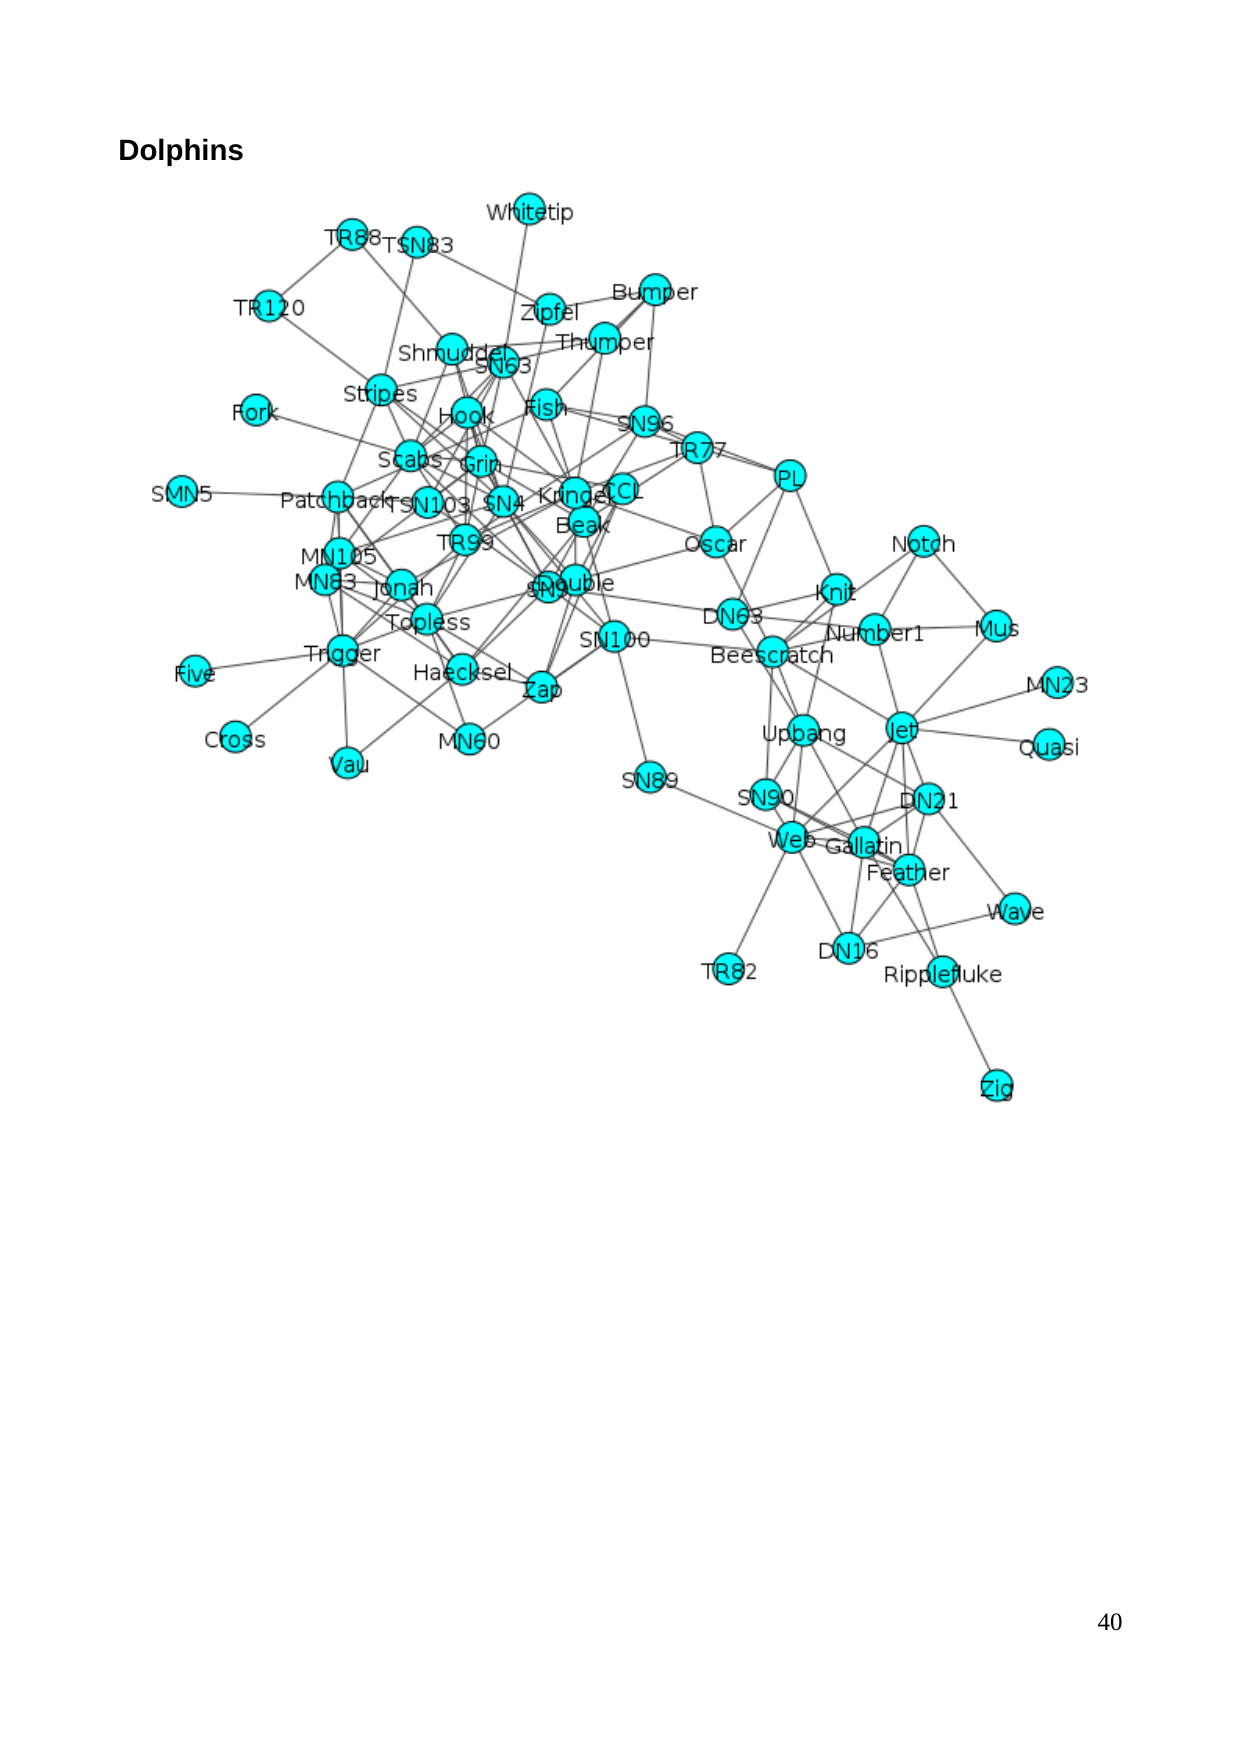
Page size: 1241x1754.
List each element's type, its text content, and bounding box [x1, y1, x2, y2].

subtitle Dolphins [118, 133, 1122, 166]
picture [151, 178, 1089, 1117]
